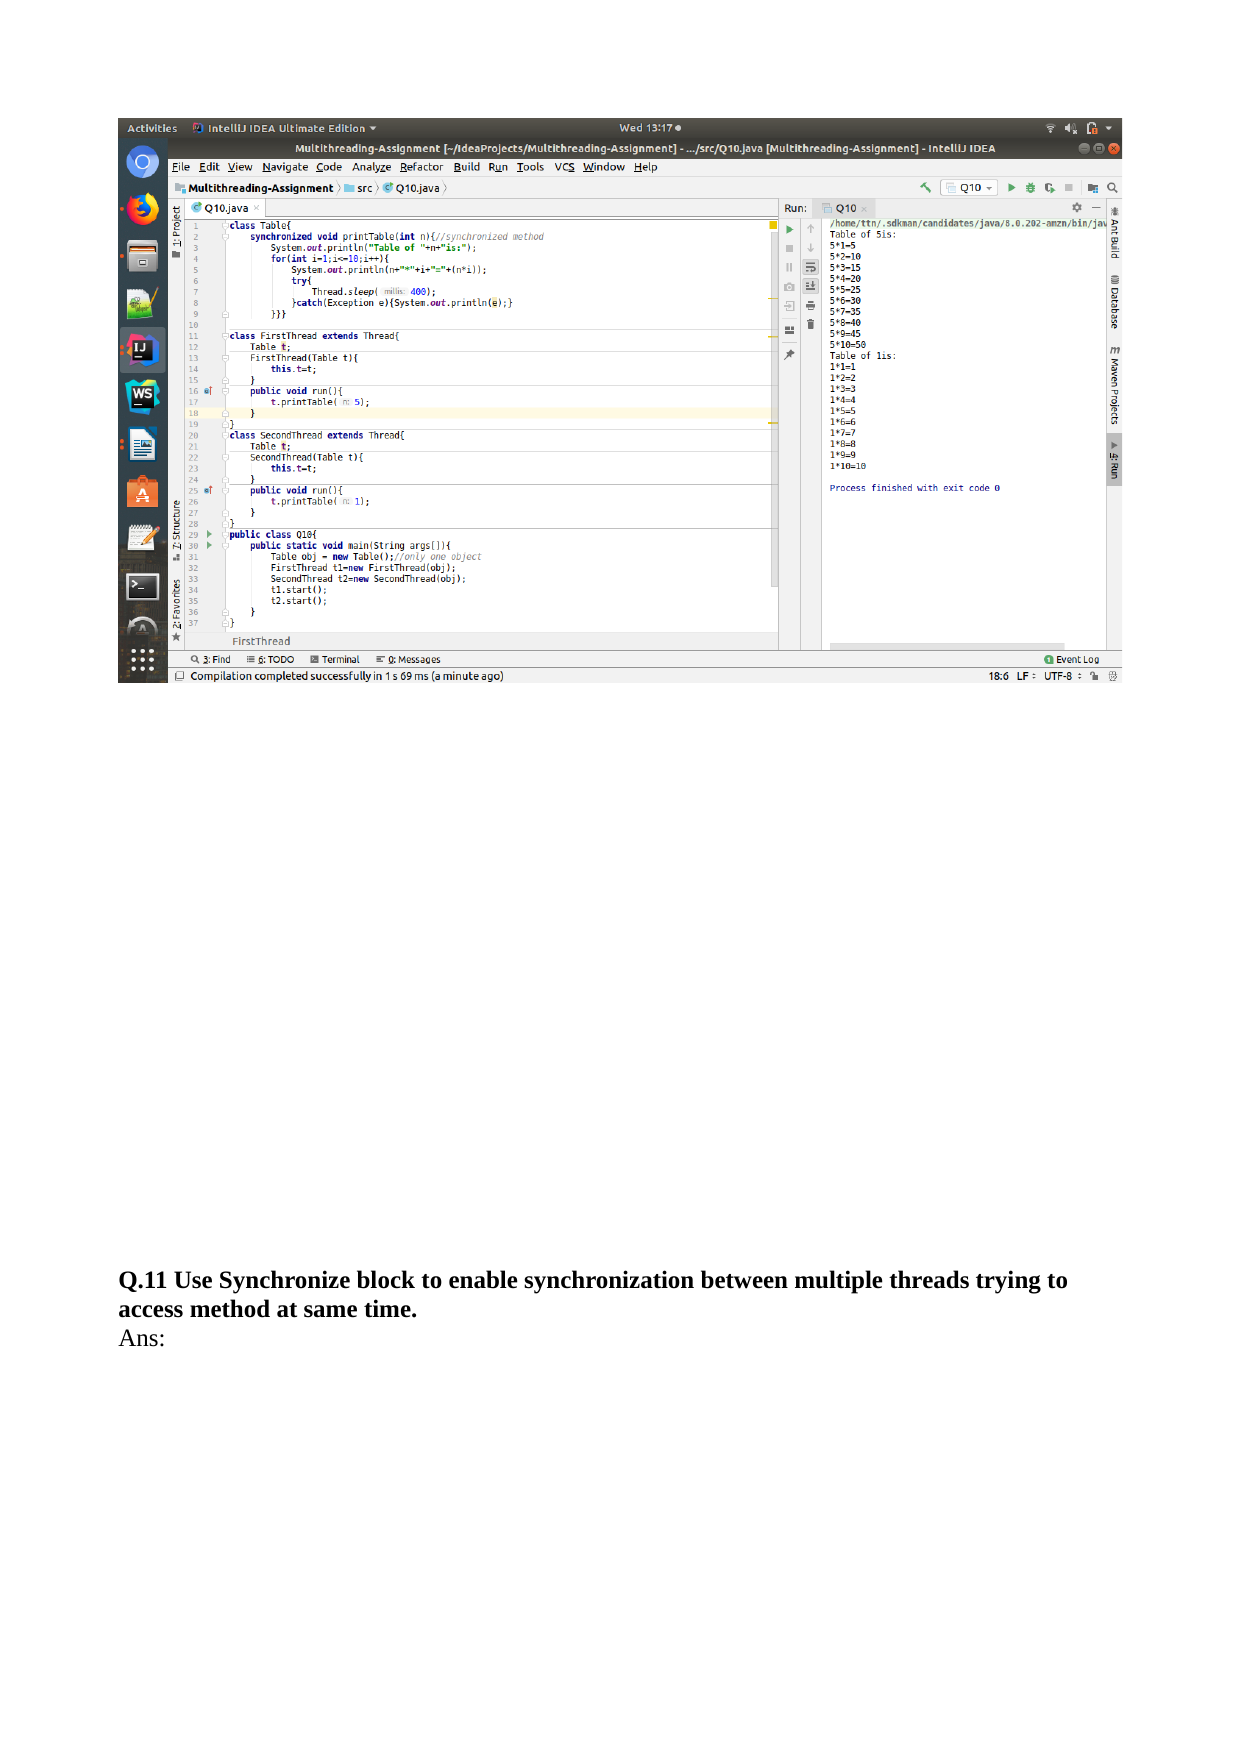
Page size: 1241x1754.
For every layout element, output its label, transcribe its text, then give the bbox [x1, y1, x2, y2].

picture [118, 118, 1123, 683]
text Ans: [118, 1323, 1122, 1352]
text Q.11 Use Synchronize block to enable synchronization between multiple threads trying to access method at same time. [118, 1266, 1122, 1323]
